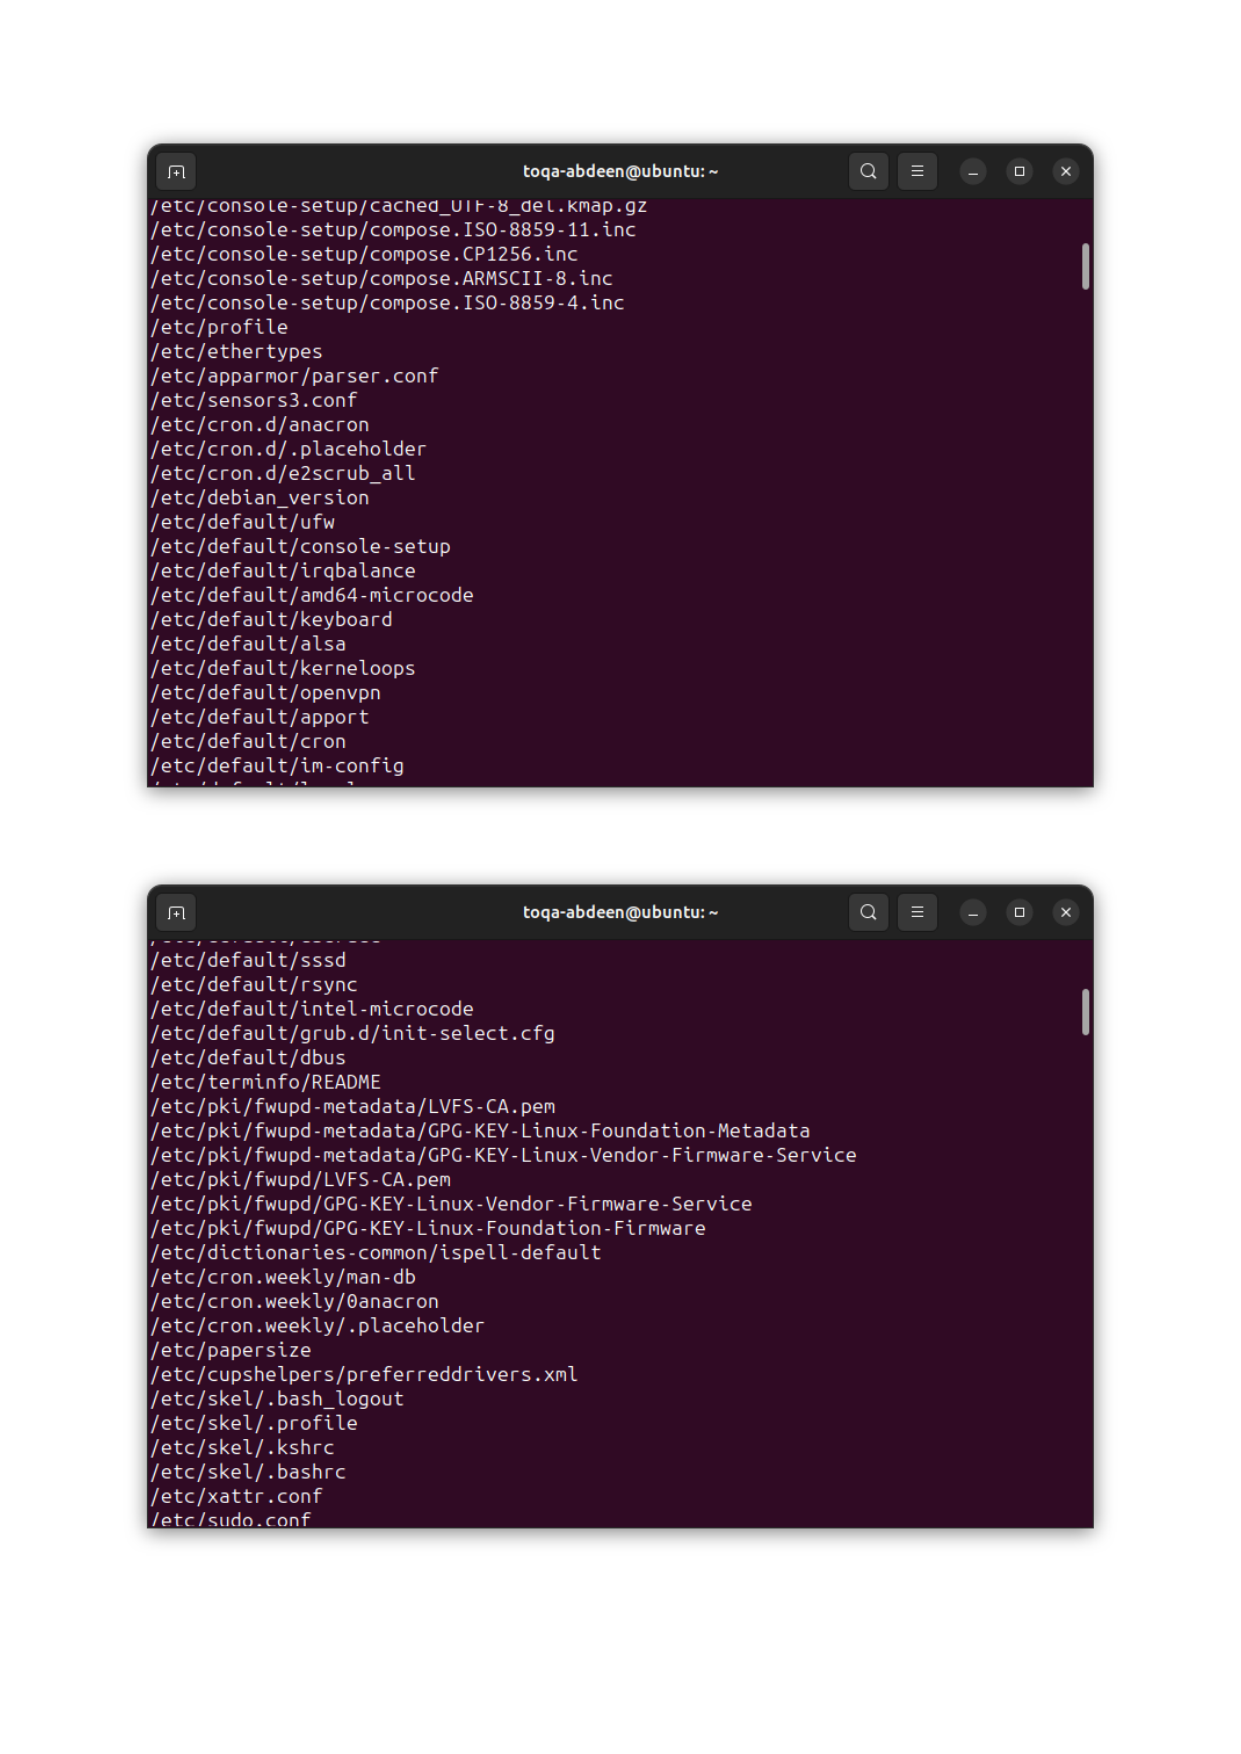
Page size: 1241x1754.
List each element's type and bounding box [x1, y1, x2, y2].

picture [118, 859, 1123, 1561]
picture [118, 118, 1123, 820]
